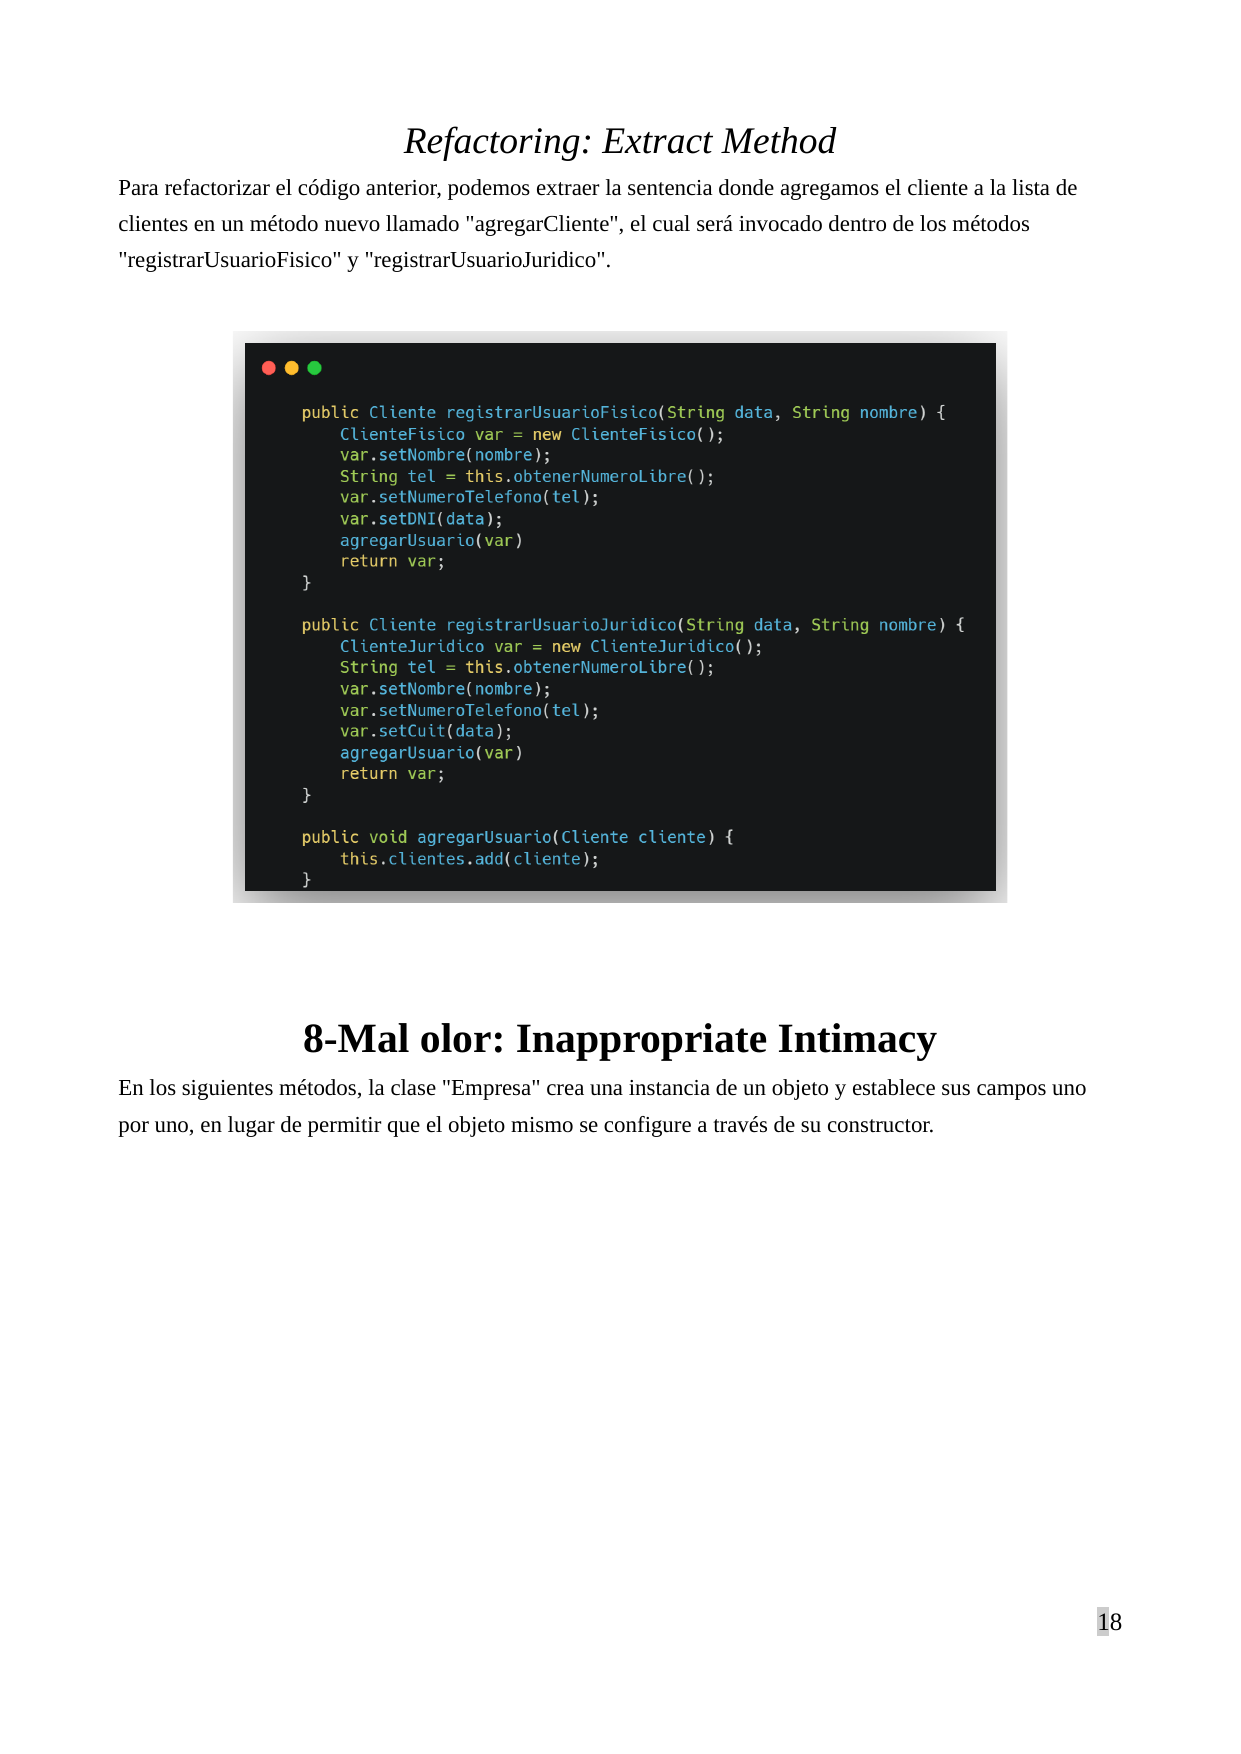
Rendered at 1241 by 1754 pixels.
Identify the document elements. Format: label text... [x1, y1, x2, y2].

subtitle 8-Mal olor: Inappropriate Intimacy [118, 1014, 1122, 1062]
picture [232, 331, 1008, 903]
subtitle Refactoring: Extract Method [118, 118, 1122, 161]
text En los siguientes métodos, la clase "Empresa" crea una instancia de un objeto y establece sus campos uno por uno, en lugar de permitir que el objeto mismo se configure a través de su constructor. [118, 1074, 1122, 1137]
text Para refactorizar el código anterior, podemos extraer la sentencia donde agregamos el cliente a la lista de clientes en un método nuevo llamado "agregarCliente", el cual será invocado dentro de los métodos "registrarUsuarioFisico" y "registrarUsuarioJuridico". [118, 174, 1122, 273]
